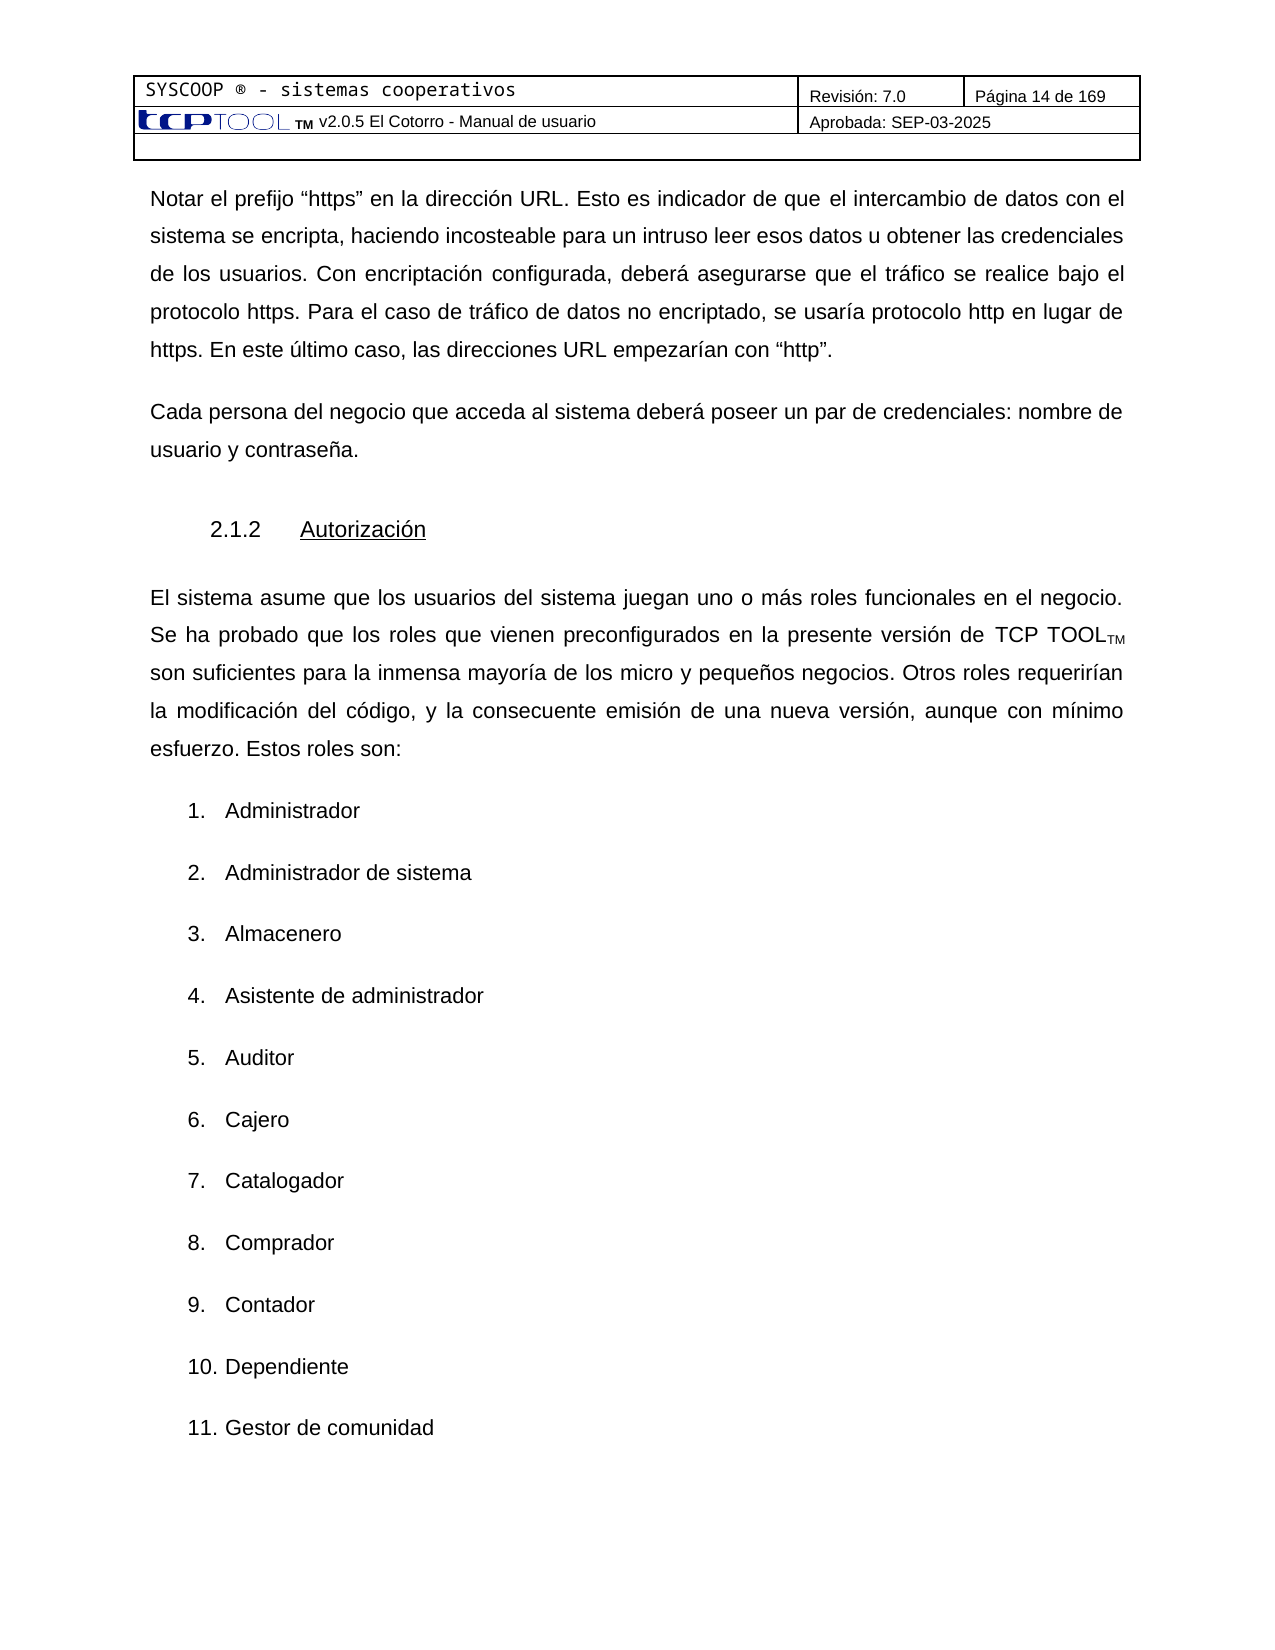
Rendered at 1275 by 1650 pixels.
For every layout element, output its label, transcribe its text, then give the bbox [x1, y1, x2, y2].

list Almacenero [187, 921, 1125, 946]
text El sistema asume que los usuarios del sistema juegan uno o más roles funcionales en el negocio. Se ha probado que los roles que vienen preconfigurados en la presente versión de TCP TOOLTM son suficientes para la inmensa mayoría de los micro y pequeños negocios. Otros roles requerirían la modificación del código, y la consecuente emisión de una nueva versión, aunque con mínimo esfuerzo. Estos roles son: [150, 584, 1125, 761]
text Notar el prefijo “https” en la dirección URL. Esto es indicador de que el intercambio de datos con el sistema se encripta, haciendo incosteable para un intruso leer esos datos u obtener las credenciales de los usuarios. Con encriptación configurada, deberá asegurarse que el tráfico se realice bajo el protocolo https. Para el caso de tráfico de datos no encriptado, se usaría protocolo http en lugar de https. En este último caso, las direcciones URL empezarían con “http”. [150, 186, 1125, 362]
list Cajero [187, 1106, 1125, 1132]
list Dependiente [187, 1353, 1125, 1379]
list Catalogador [187, 1168, 1125, 1193]
list Asistente de administrador [187, 983, 1125, 1008]
list Gestor de comunidad [187, 1415, 1125, 1441]
list Comprador [187, 1230, 1125, 1255]
text Cada persona del negocio que acceda al sistema deberá poseer un par de credenciales: nombre de usuario y contraseña. [150, 399, 1125, 462]
list Contador [187, 1292, 1125, 1317]
subtitle Autorización [210, 516, 1125, 543]
list Auditor [187, 1045, 1125, 1070]
list Administrador [187, 798, 1125, 823]
list Administrador de sistema [187, 859, 1125, 884]
picture [138, 110, 290, 130]
